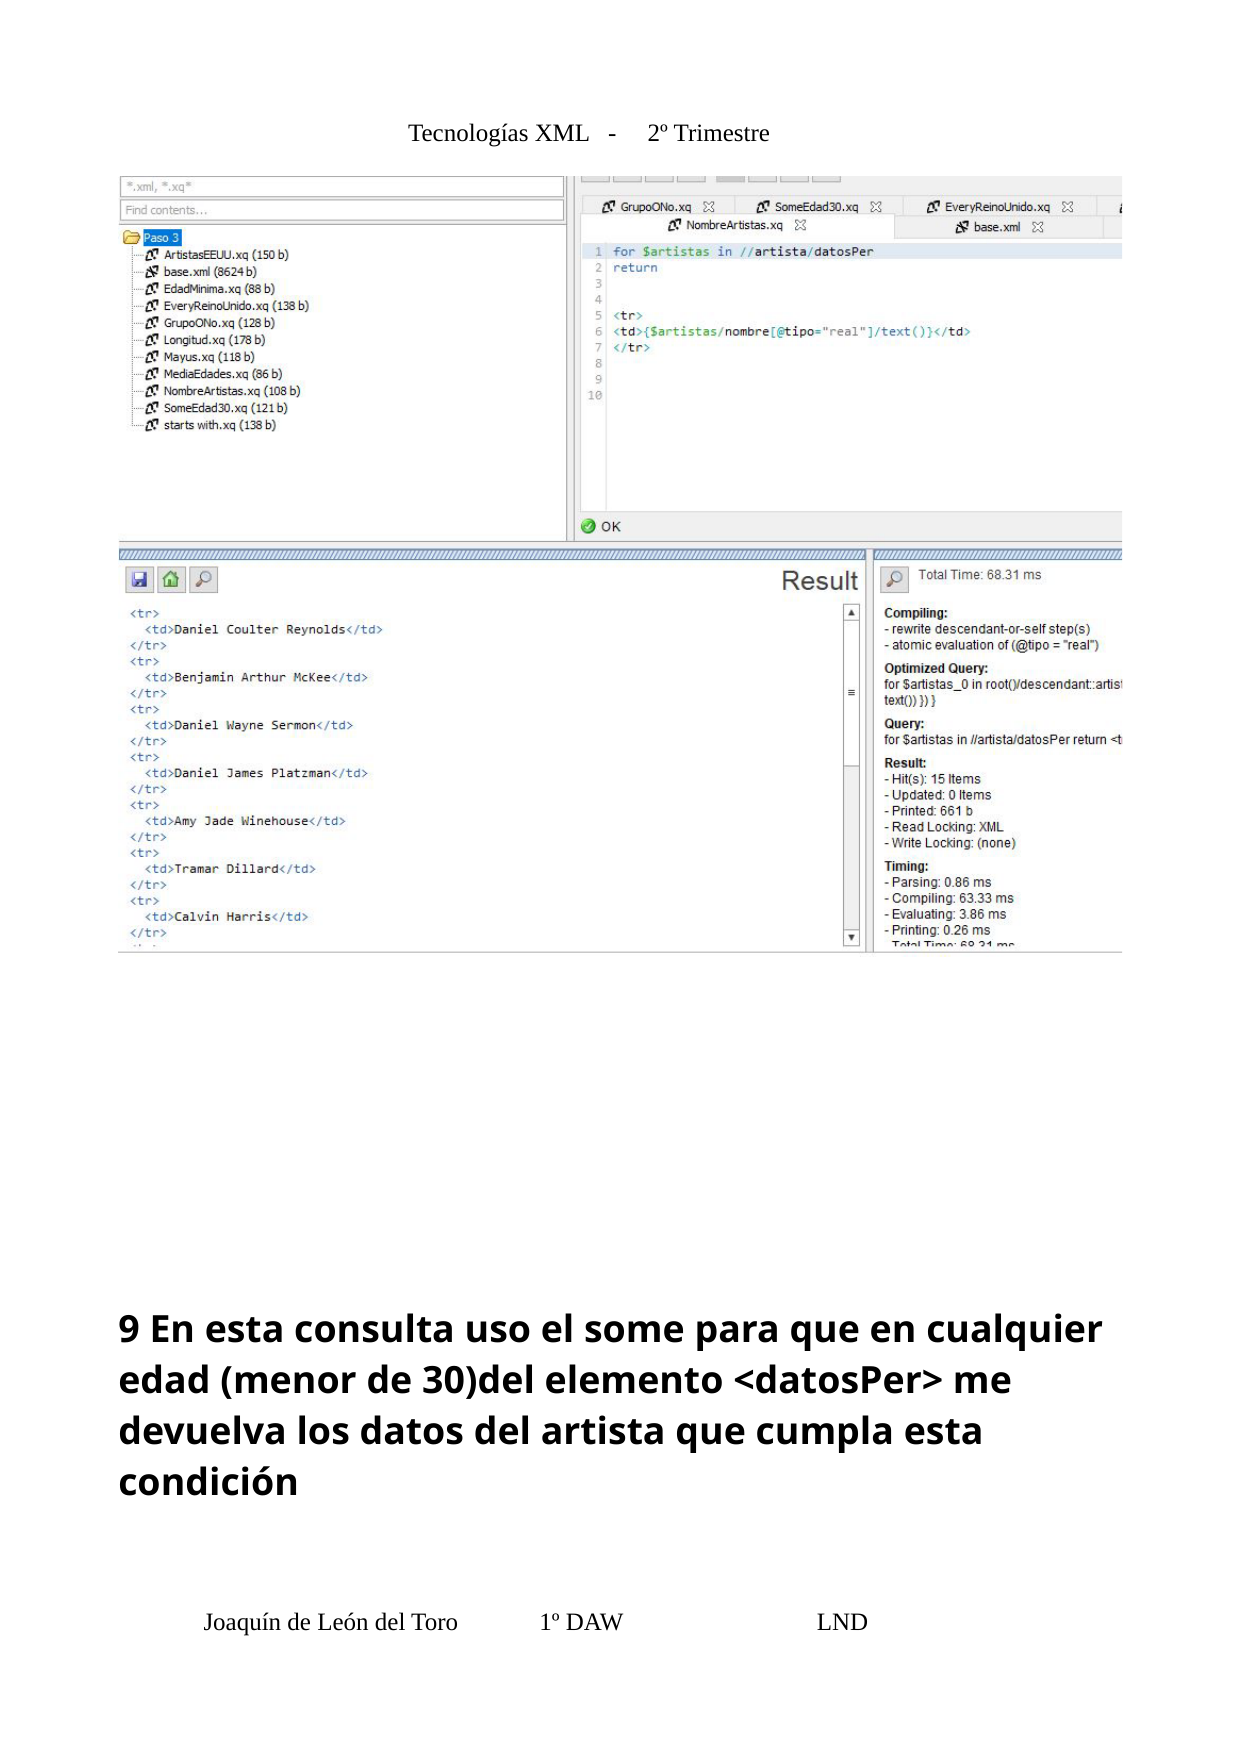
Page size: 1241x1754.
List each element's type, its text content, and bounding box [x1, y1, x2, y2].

picture [118, 176, 1123, 957]
text 9 En esta consulta uso el some para que en cualquier edad (menor de 30)del elemento <datosPer> me devuelva los datos del artista que cumpla esta condición [118, 1302, 1122, 1506]
